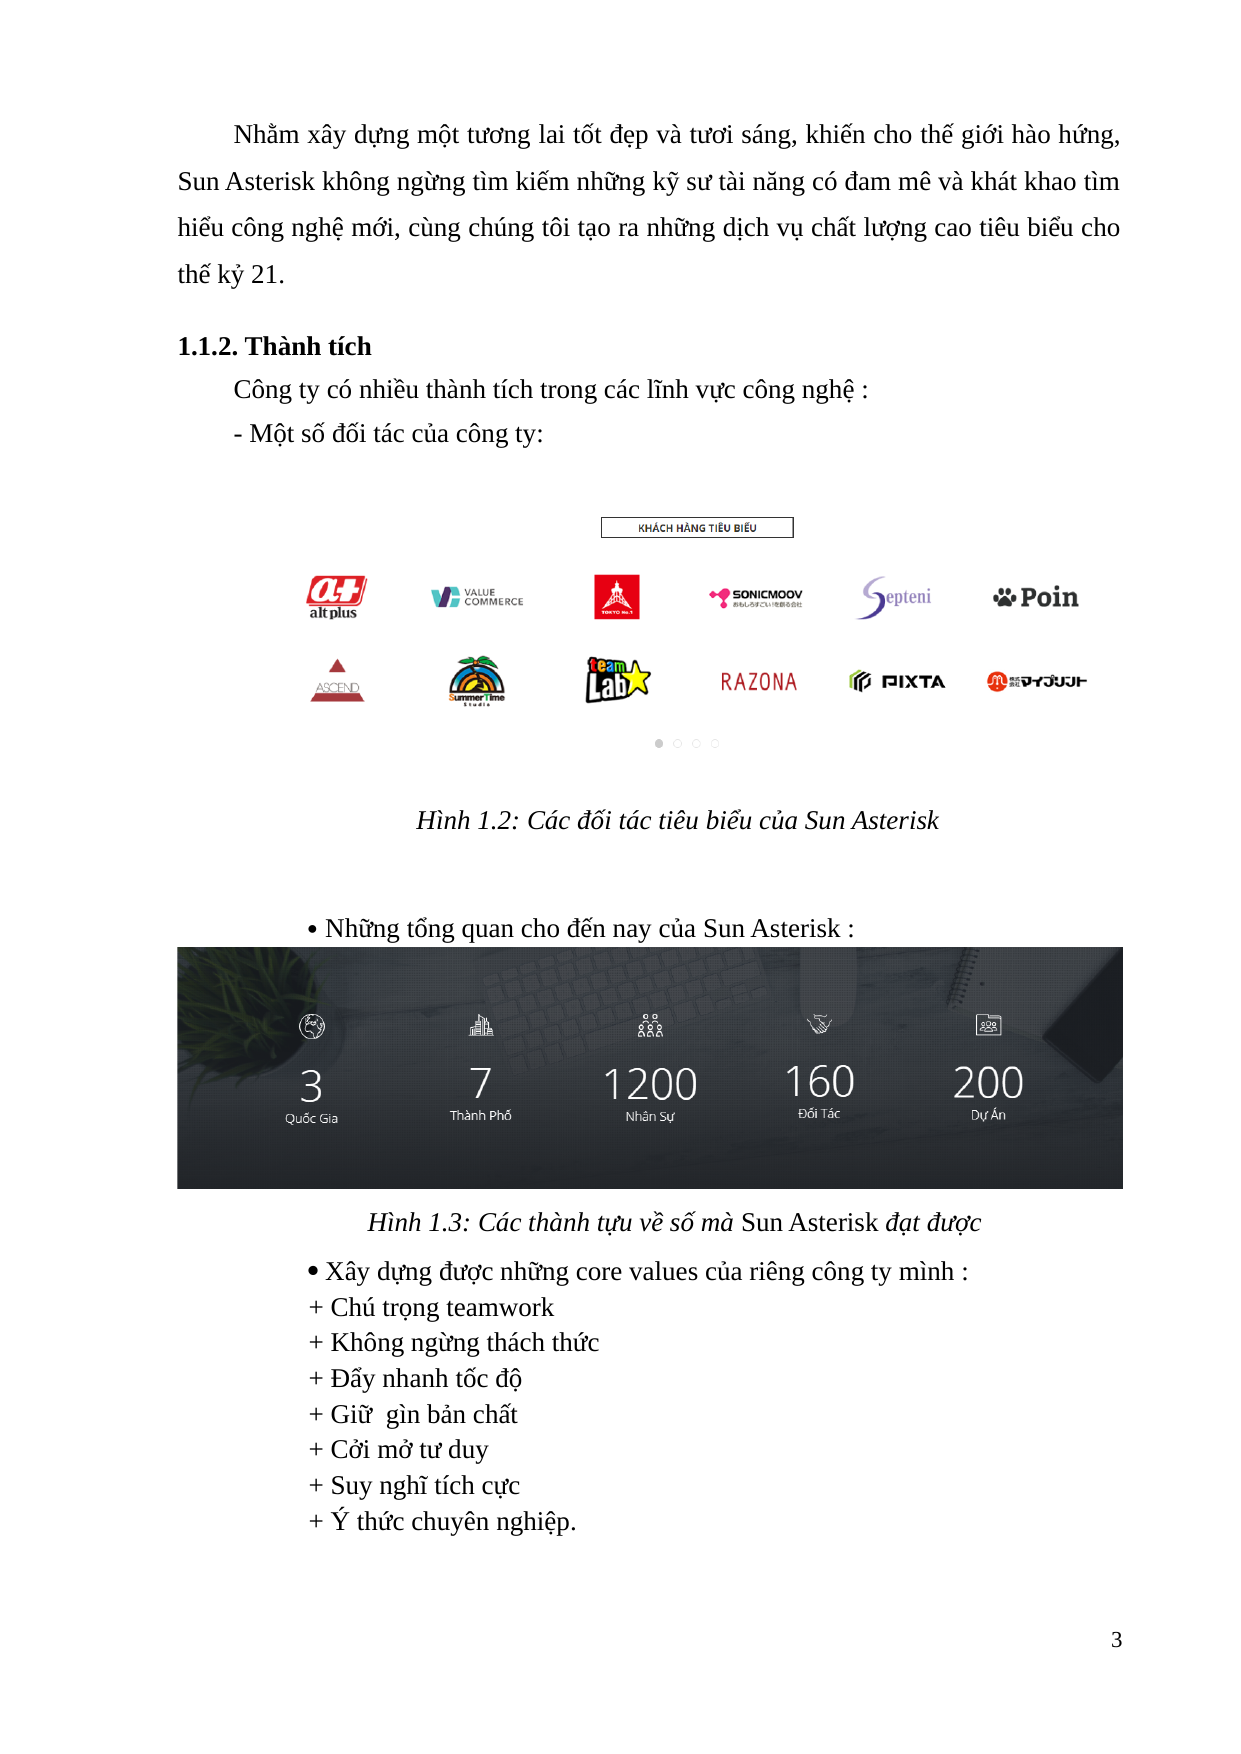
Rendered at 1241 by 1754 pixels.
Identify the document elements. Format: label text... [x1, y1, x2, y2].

list + Không ngừng thách thức [252, 1326, 1122, 1358]
list + Chú trọng teamwork [252, 1291, 1122, 1322]
subtitle 1.1.2. Thành tích [177, 330, 1122, 361]
text Công ty có nhiều thành tích trong các lĩnh vực công nghệ : [177, 373, 1122, 404]
picture [234, 461, 1179, 792]
list Những tổng quan cho đến nay của Sun Asterisk : [252, 912, 1122, 943]
list + Cởi mở tư duy [252, 1434, 1122, 1465]
picture [178, 947, 1123, 1189]
list + Ý thức chuyên nghiệp. [252, 1505, 1122, 1536]
text Hình 1.2: Các đối tác tiêu biểu của Sun Asterisk [939, 804, 1122, 835]
text Nhằm xây dựng một tương lai tốt đẹp và tươi sáng, khiến cho thế giới hào hứng, Sun Asterisk không ngừng tìm kiếm những kỹ sư tài năng có đam mê và khát khao tìm hiểu công nghệ mới, cùng chúng tôi tạo ra những dịch vụ chất lượng cao tiêu biểu cho thế kỷ 21. [177, 118, 1122, 289]
text Hình 1.2: Các đối tác tiêu biểu của Sun Asterisk [177, 804, 416, 835]
list + Đẩy nhanh tốc độ [252, 1362, 1122, 1393]
text - Một số đối tác của công ty: [177, 417, 1122, 448]
list + Giữ gìn bản chất [252, 1398, 1122, 1429]
list + Suy nghĩ tích cực [252, 1469, 1122, 1501]
text Hình 1.3: Các thành tựu về số mà Sun Asterisk đạt được [177, 1207, 1122, 1238]
list Xây dựng được những core values của riêng công ty mình : [252, 1255, 1122, 1286]
